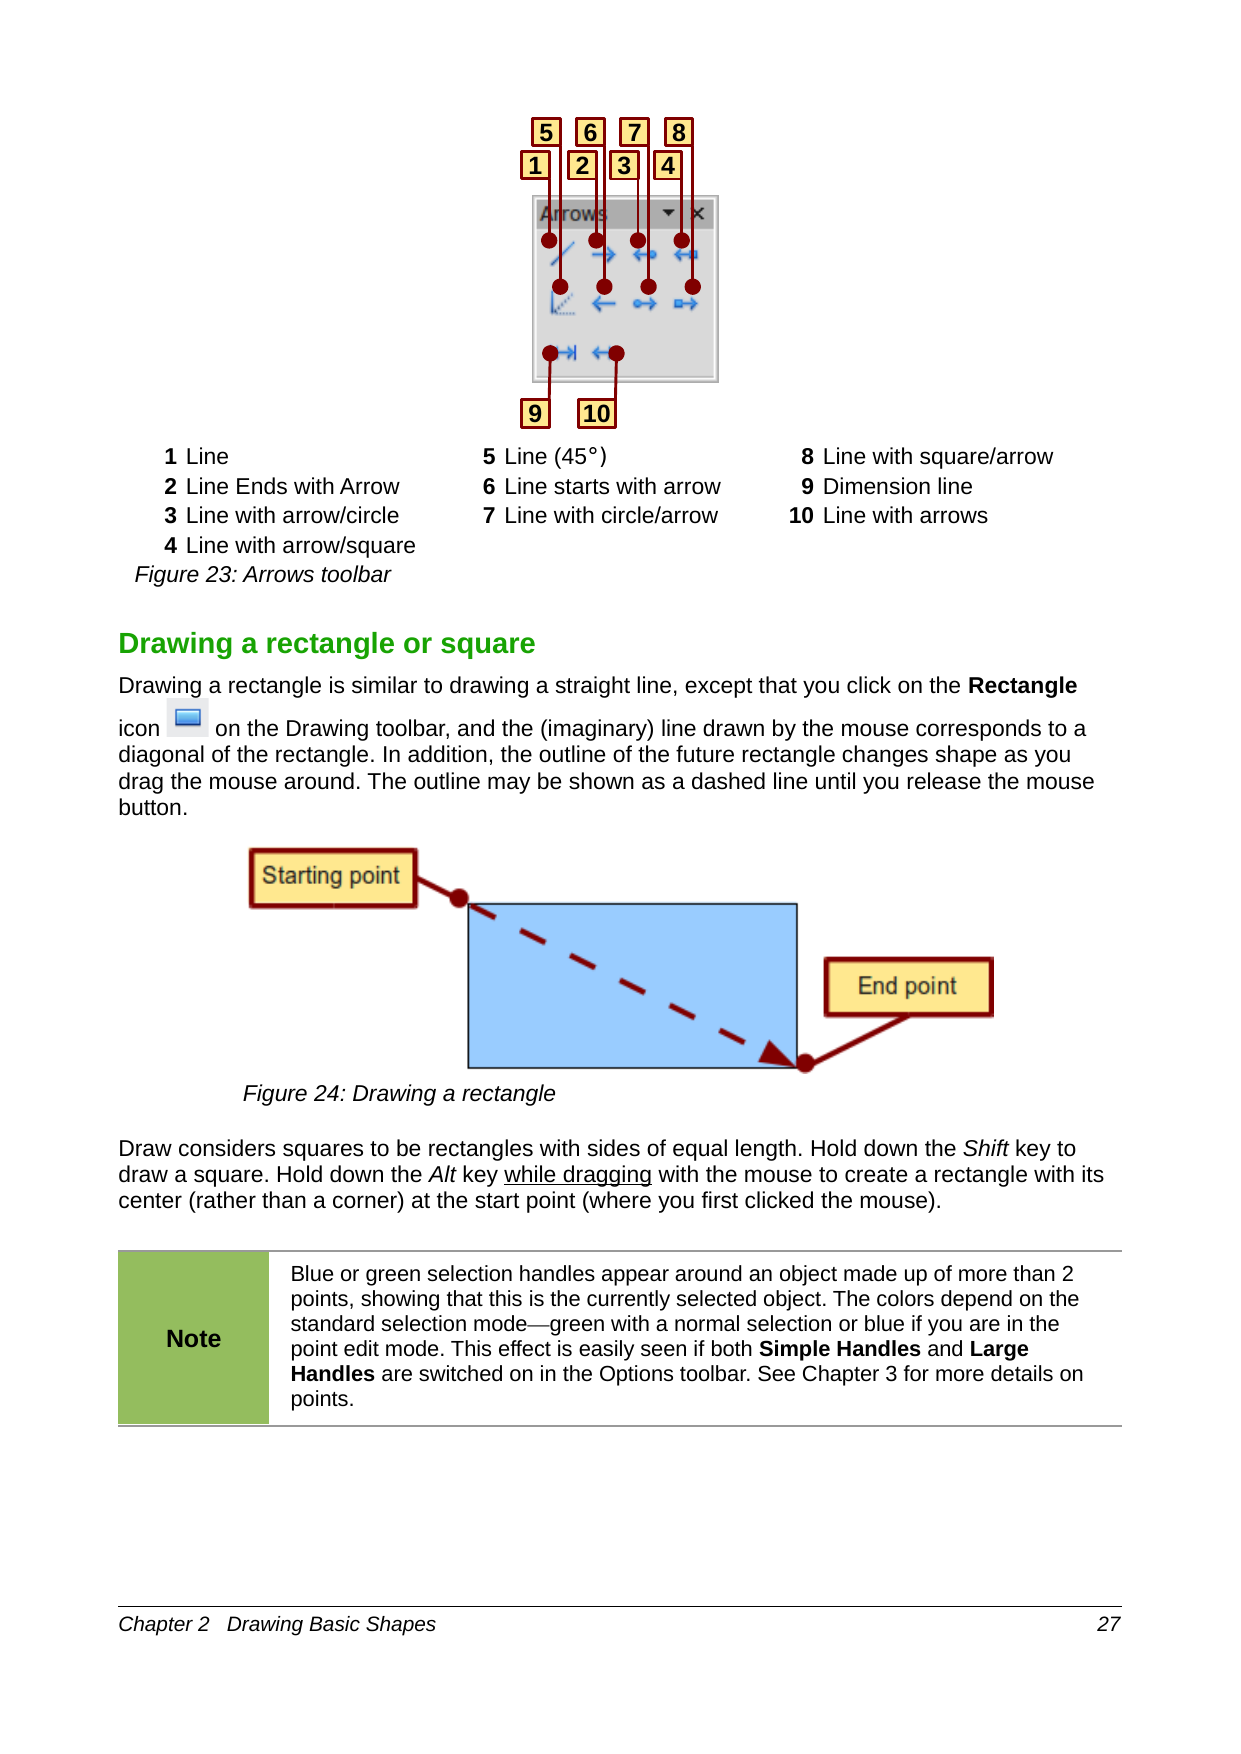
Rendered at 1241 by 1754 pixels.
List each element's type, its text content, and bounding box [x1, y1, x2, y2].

table_cell [498, 529, 771, 558]
table_cell Line starts with arrow [498, 470, 771, 499]
table_cell 9 [771, 470, 817, 499]
table_cell [771, 529, 817, 558]
table_cell Line with circle/arrow [498, 500, 771, 529]
table_cell Line with arrow/circle [180, 500, 453, 529]
table_header Blue or green selection handles appear around an object made up of more than 2 points, showing that this is the currently selected object. The colors depend on the standard selection mode—green with a normal selection or blue if you are in the point edit mode. This effect is easily seen if both Simple Handles and Large Handles are switched on in the Options toolbar. See Chapter 3 for more details on points. [269, 1252, 1122, 1424]
table_header 8 [771, 440, 817, 470]
subtitle Drawing a rectangle or square [118, 627, 1122, 660]
picture [639, 195, 647, 239]
table_cell [817, 529, 1106, 558]
table_cell Line Ends with Arrow [180, 470, 453, 499]
table_header 5 [453, 440, 498, 470]
table_cell [453, 529, 498, 558]
table_header Line (45°) [498, 440, 771, 470]
table_header Line [180, 440, 453, 470]
table_header Line with square/arrow [817, 440, 1106, 470]
table_cell Dimension line [817, 470, 1106, 499]
text Draw considers squares to be rectangles with sides of equal length. Hold down the Shift key to draw a square. Hold down the Alt key while dragging with the mouse to create a rectangle with its center (rather than a corner) at the start point (where you first clicked the mouse). [118, 1135, 1122, 1214]
text Figure 24: Drawing a rectangle [243, 1080, 998, 1106]
text Figure 23: Arrows toolbar [134, 561, 1106, 587]
table_header Note [118, 1252, 269, 1424]
picture [598, 195, 603, 234]
text Drawing a rectangle is similar to drawing a straight line, except that you click on the Rectangle icon on the Drawing toolbar, and the (imaginary) line drawn by the mouse corresponds to a diagonal of the rectangle. In addition, the outline of the future rectangle changes shape as you drag the mouse around. The outline may be shown as a dashed line until you release the mouse button. [118, 672, 1122, 820]
picture [246, 845, 994, 1074]
table_cell Line with arrow/square [180, 529, 453, 558]
picture [166, 698, 209, 737]
table_cell 3 [134, 500, 180, 529]
picture [532, 195, 719, 383]
table_cell Line with arrows [817, 500, 1106, 529]
table_header 1 [134, 440, 180, 470]
table_cell 2 [134, 470, 180, 499]
table_cell 4 [134, 529, 180, 558]
table_cell 10 [771, 500, 817, 529]
table_cell 7 [453, 500, 498, 529]
table_cell 6 [453, 470, 498, 499]
